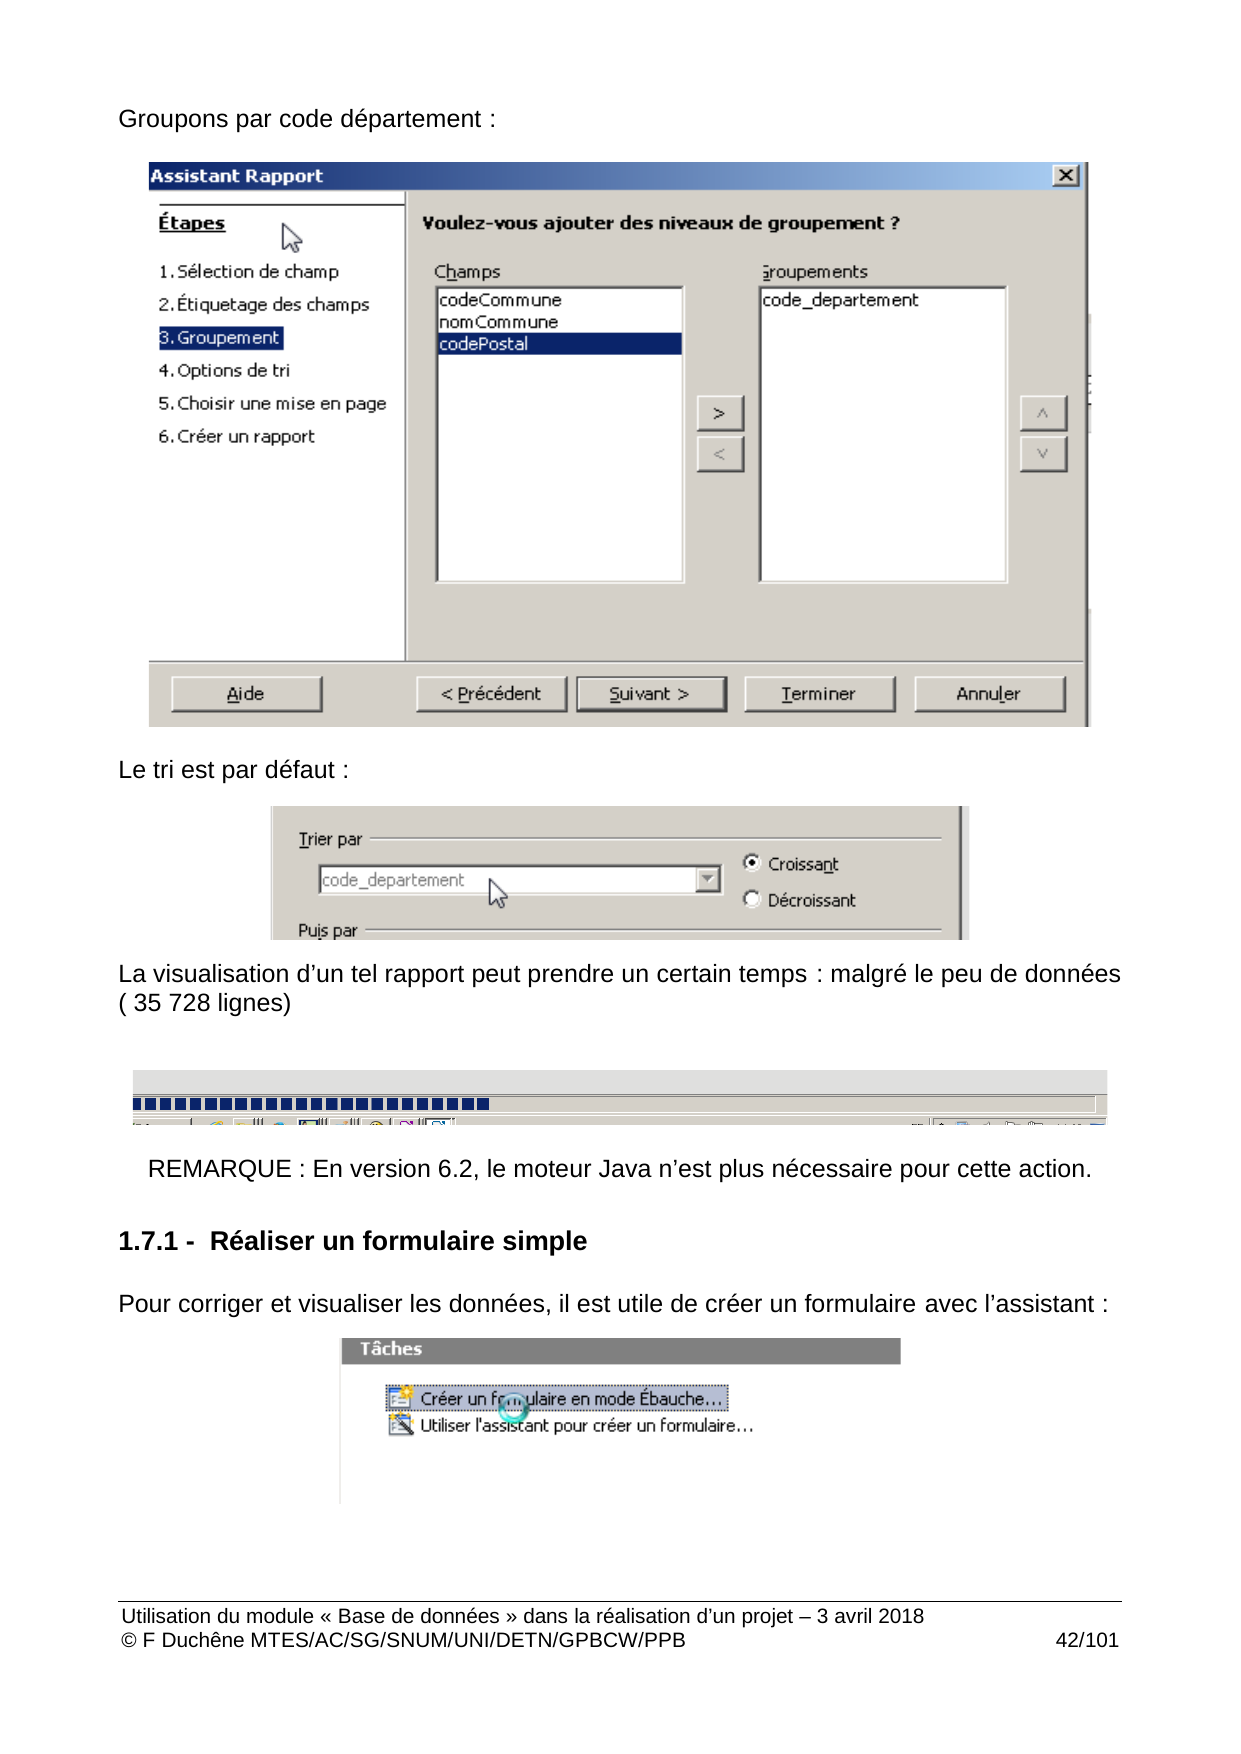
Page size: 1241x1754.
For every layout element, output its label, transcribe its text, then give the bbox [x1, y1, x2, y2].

text Le tri est par défaut : [118, 755, 1122, 784]
subtitle REMARQUE : En version 6.2, le moteur Java n’est plus nécessaire pour cette action. [148, 1153, 1122, 1182]
text Groupons par code département : [118, 104, 1122, 133]
picture [270, 806, 970, 940]
picture [132, 1070, 1108, 1125]
subtitle Réaliser un formulaire simple [118, 1224, 1122, 1256]
picture [339, 1338, 901, 1504]
text Pour corriger et visualiser les données, il est utile de créer un formulaire avec l’assistant : [118, 1288, 1122, 1318]
text La visualisation d’un tel rapport peut prendre un certain temps : malgré le peu de données ( 35 728 lignes) [118, 959, 1122, 1017]
